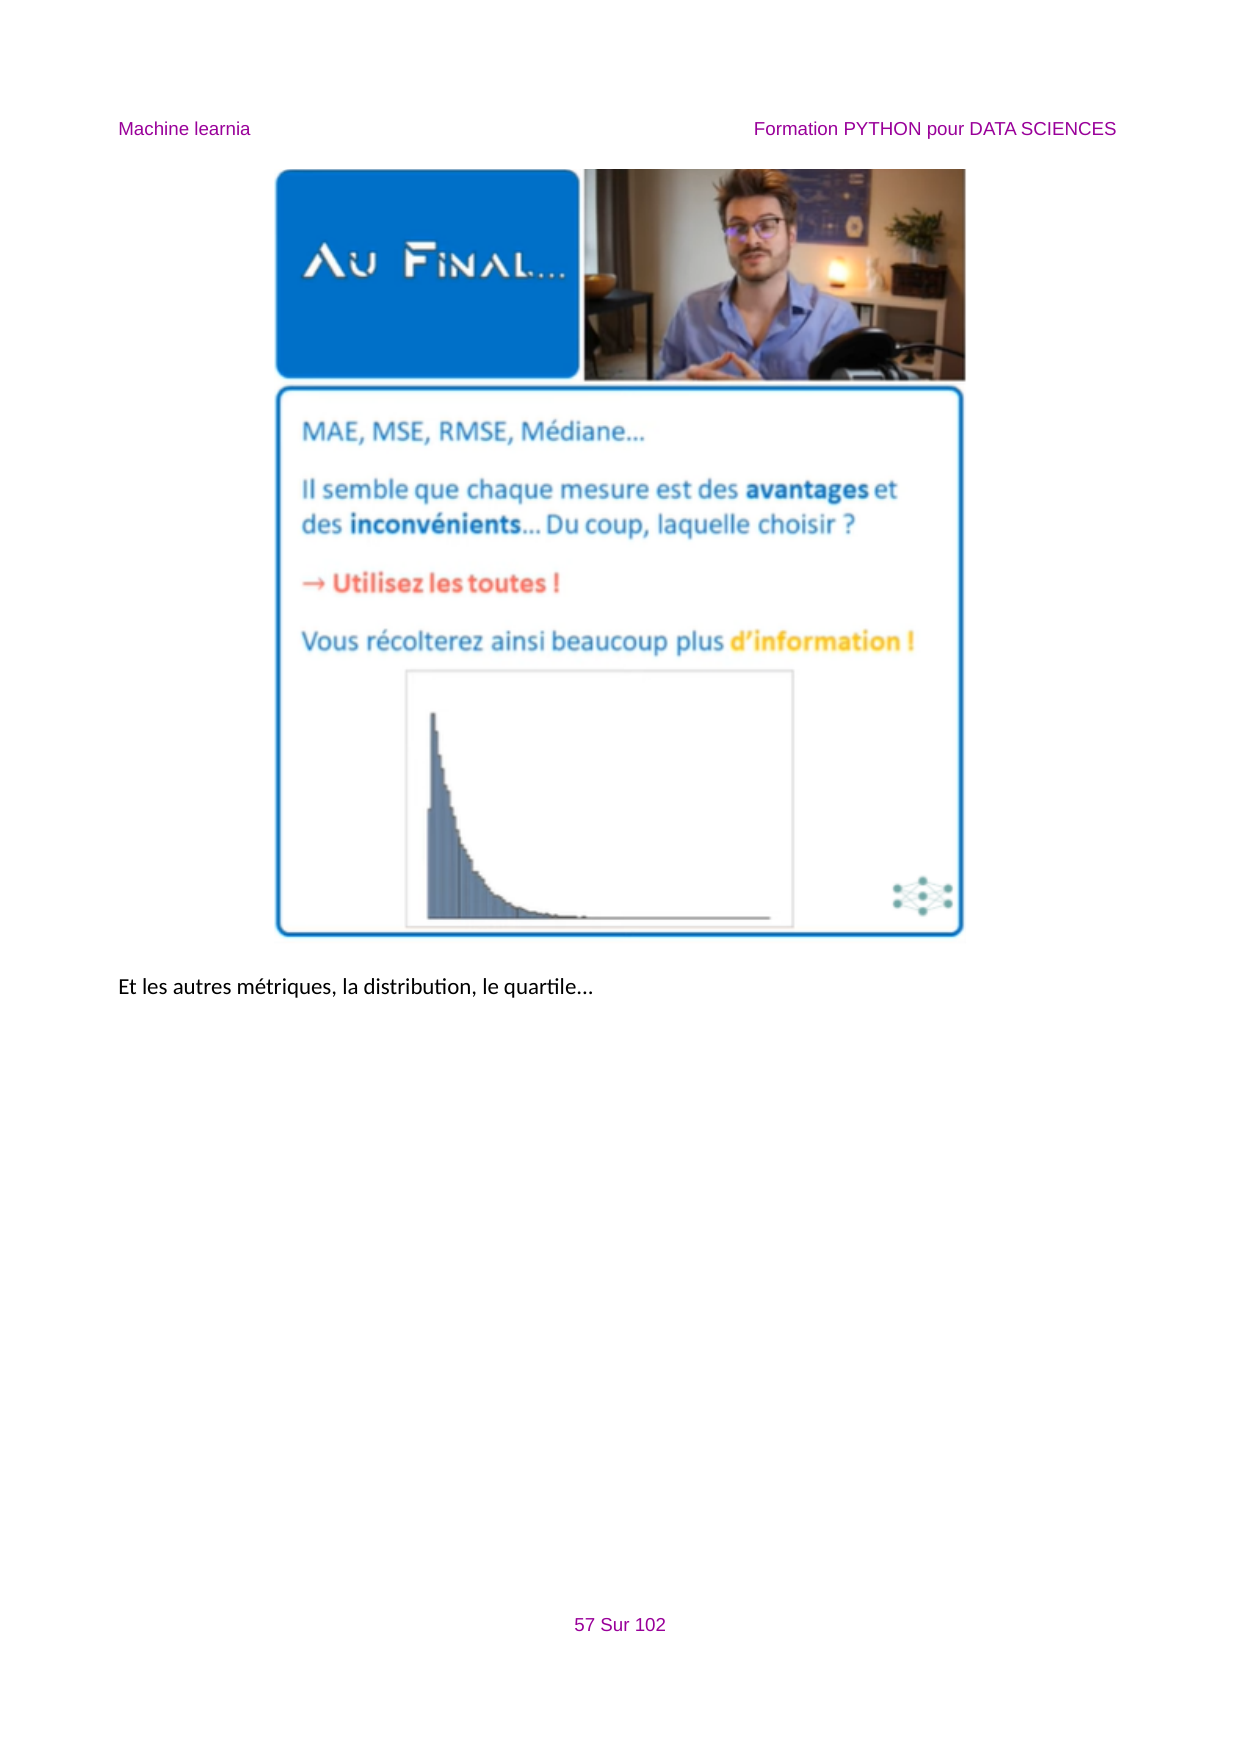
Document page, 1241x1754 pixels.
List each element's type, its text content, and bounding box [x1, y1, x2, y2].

text Et les autres métriques, la distribution, le quartile... [118, 972, 1122, 1000]
picture [273, 169, 967, 945]
